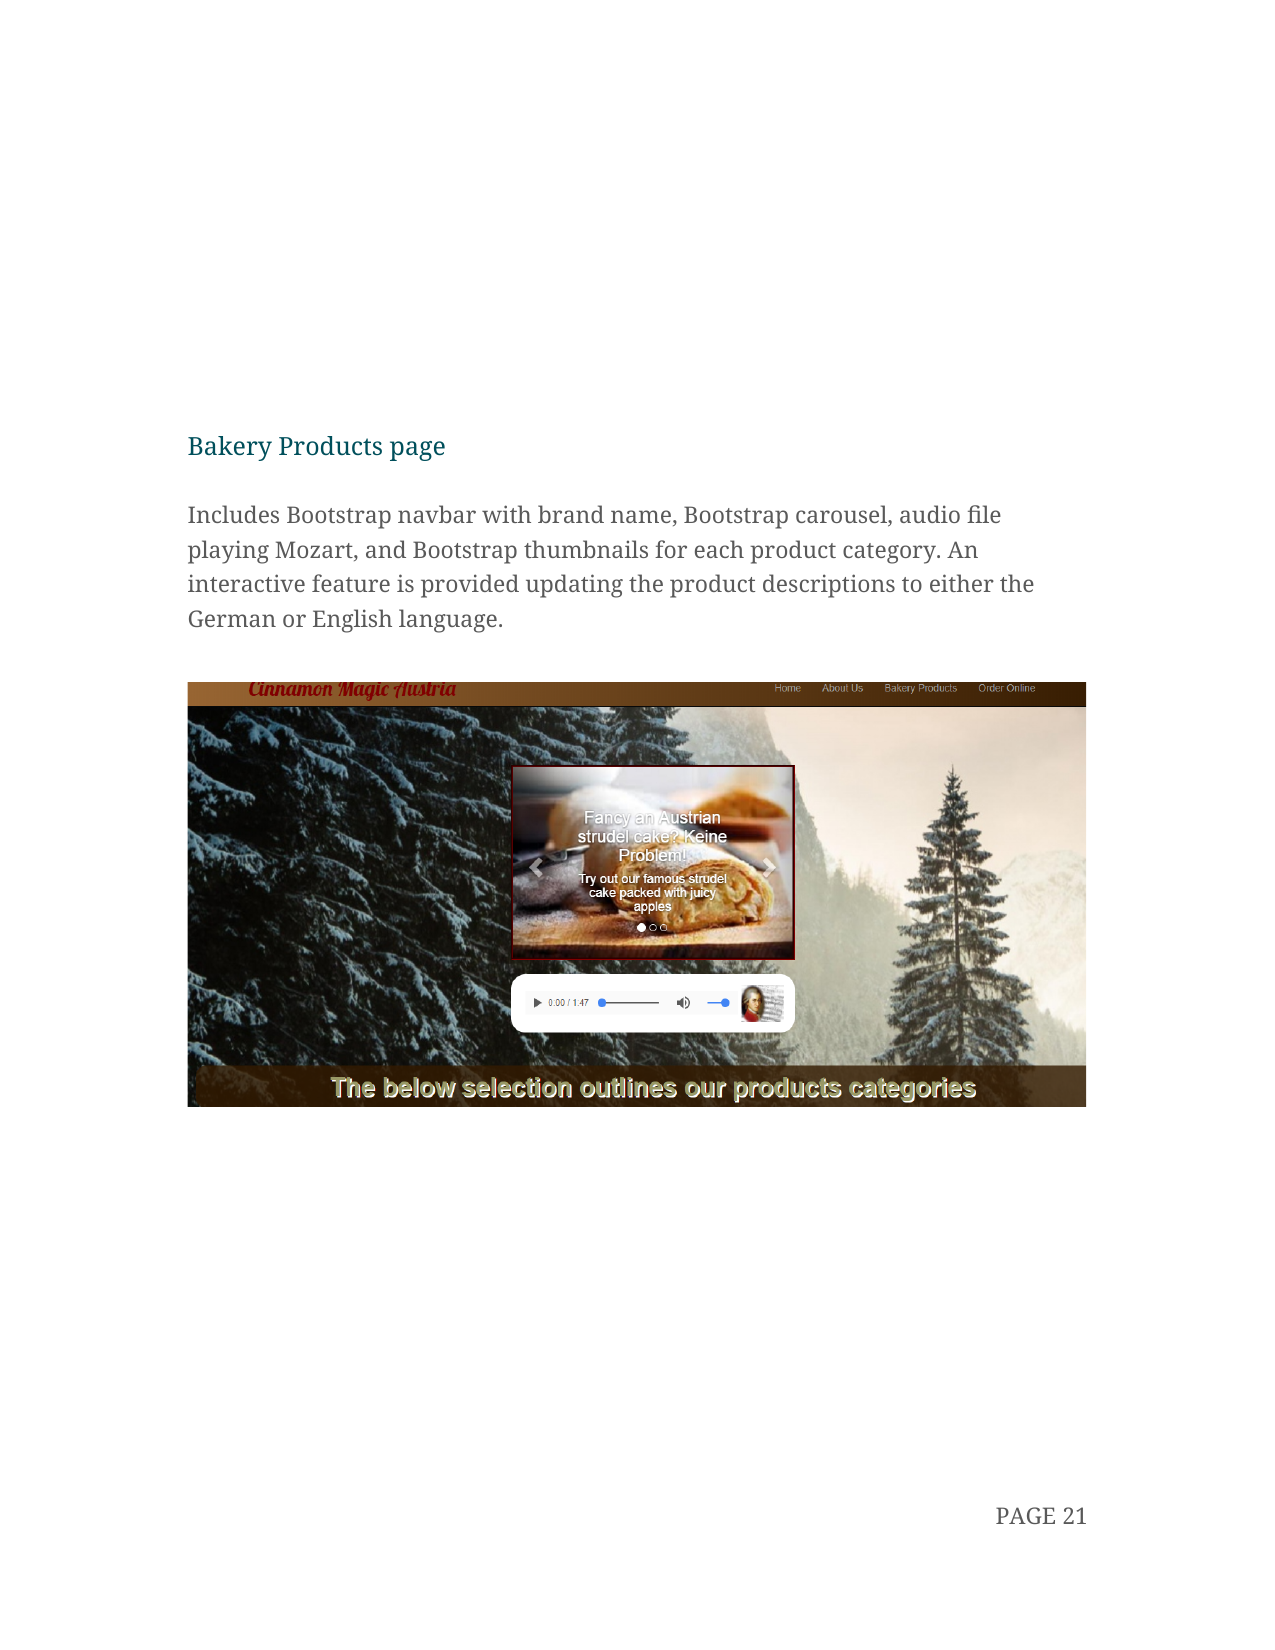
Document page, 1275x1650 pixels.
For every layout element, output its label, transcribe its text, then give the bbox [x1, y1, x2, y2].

text Includes Bootstrap navbar with brand name, Bootstrap carousel, audio file playing Mozart, and Bootstrap thumbnails for each product category. An interactive feature is provided updating the product descriptions to either the German or English language. [187, 499, 1087, 634]
text Bakery Products page [187, 429, 1087, 463]
